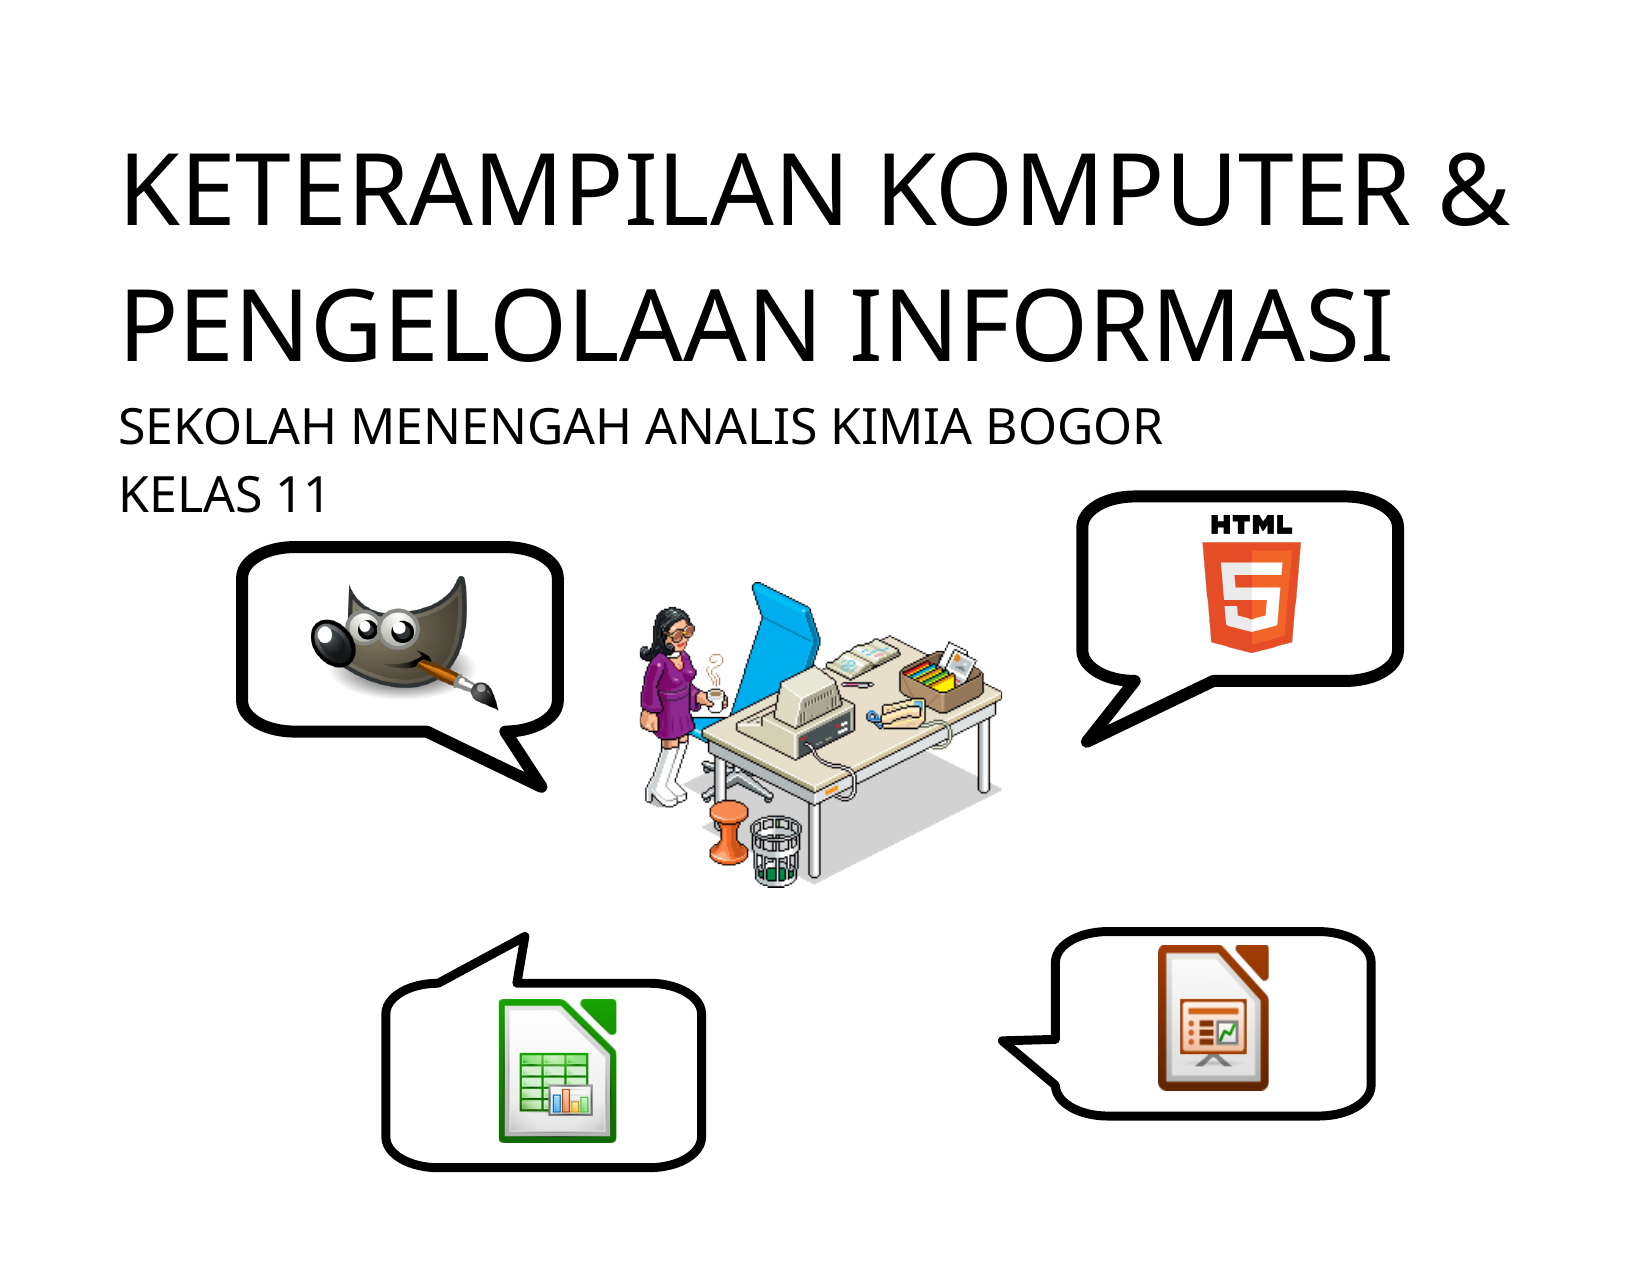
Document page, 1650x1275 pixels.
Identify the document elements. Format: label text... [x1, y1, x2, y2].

picture [1158, 945, 1269, 1091]
picture [1182, 515, 1321, 653]
text KETERAMPILAN KOMPUTER & PENGELOLAAN INFORMASI [118, 118, 1532, 391]
text SEKOLAH MENENGAH ANALIS KIMIA BOGOR [118, 391, 1532, 459]
picture [308, 544, 504, 732]
text KELAS 11 [118, 459, 1532, 527]
picture [498, 999, 617, 1143]
picture [639, 582, 1003, 888]
